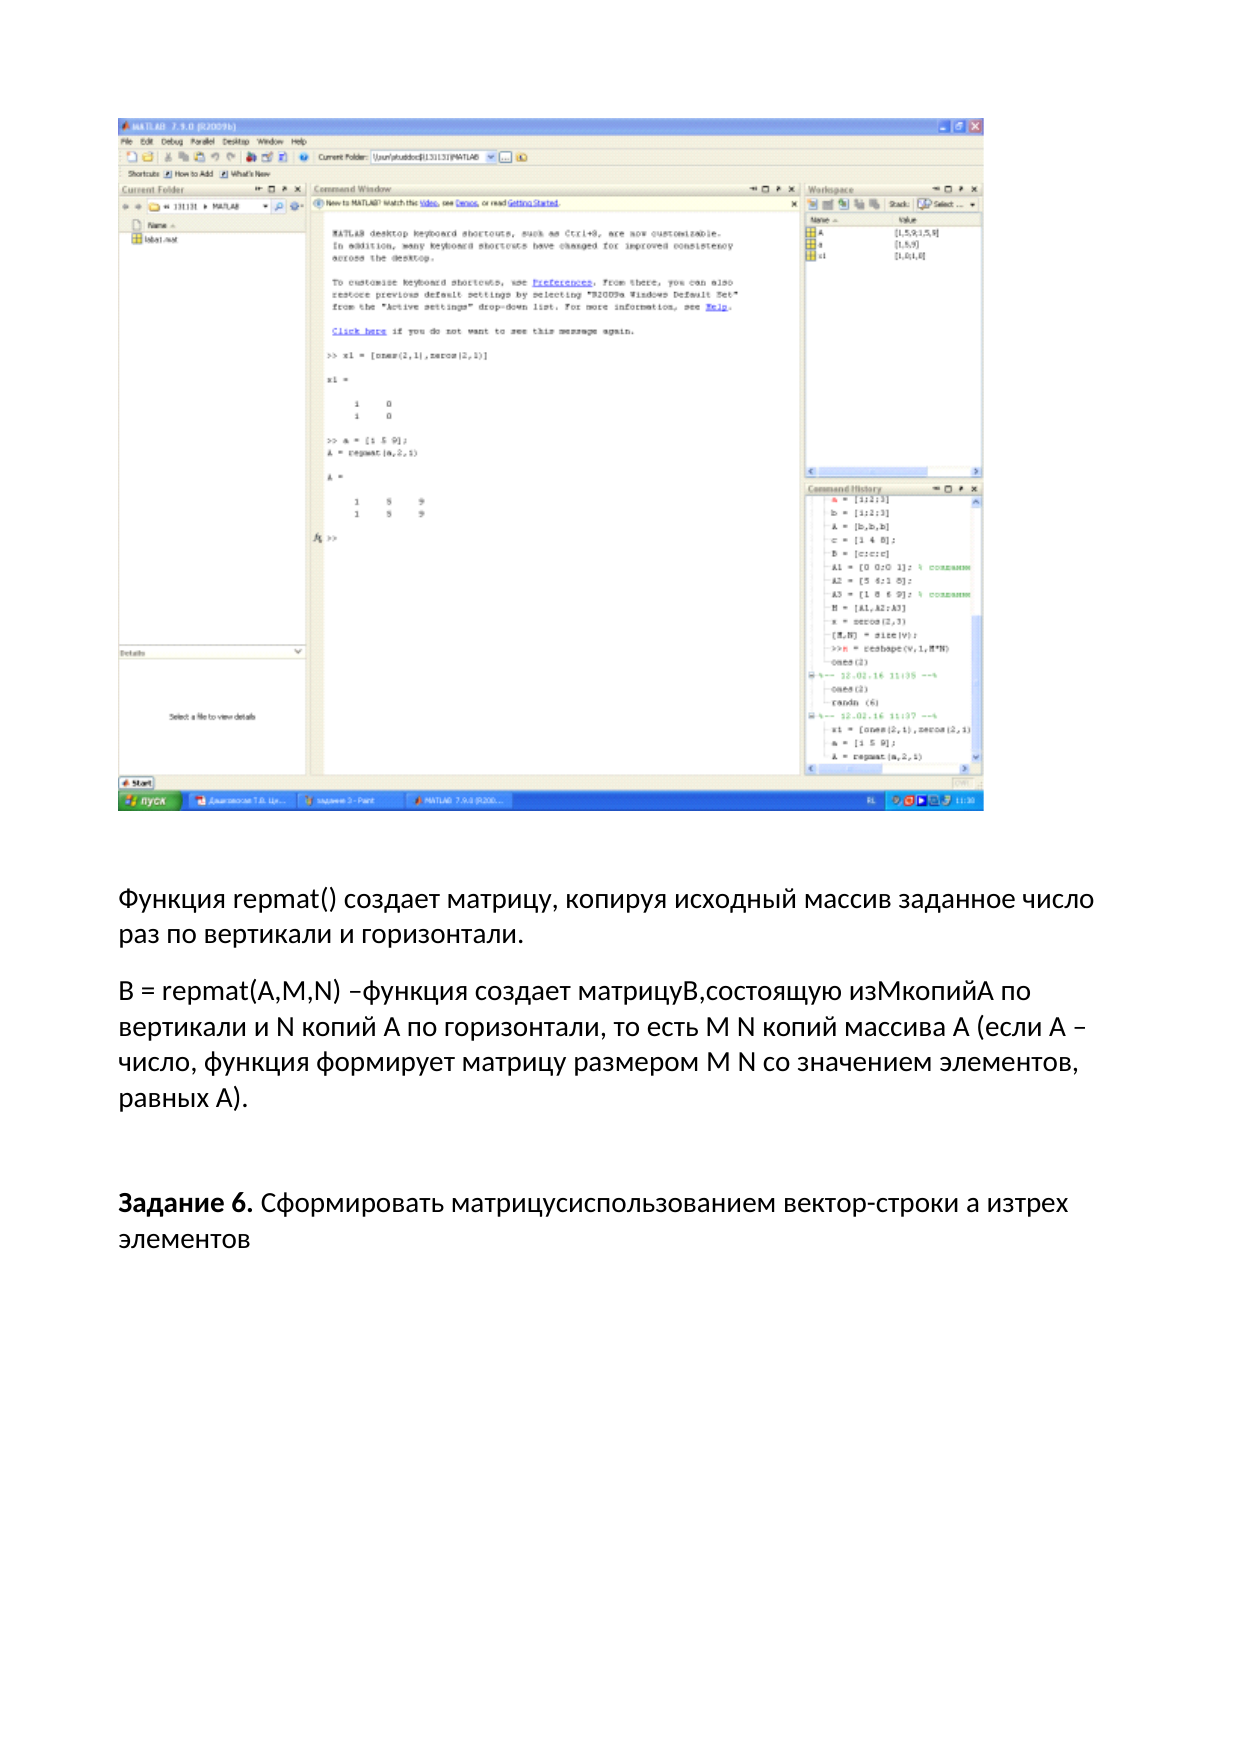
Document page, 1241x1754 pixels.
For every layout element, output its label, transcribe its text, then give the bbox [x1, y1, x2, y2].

text Функция repmat() создает матрицу, копируя исходный массив заданное число раз по вертикали и горизонтали. [118, 880, 1122, 951]
text Задание 6. Сформировать матрицуcиспользованием вектор-строки а изтрех элементов [118, 1184, 1122, 1256]
text B = repmat(A,M,N) –функция создает матрицуB,состоящую изMкопийА по вертикали и N копий А по горизонтали, то есть M N копий массива A (если А – число, функция формирует матрицу размером M N со значением элементов, равных А). [118, 972, 1122, 1114]
